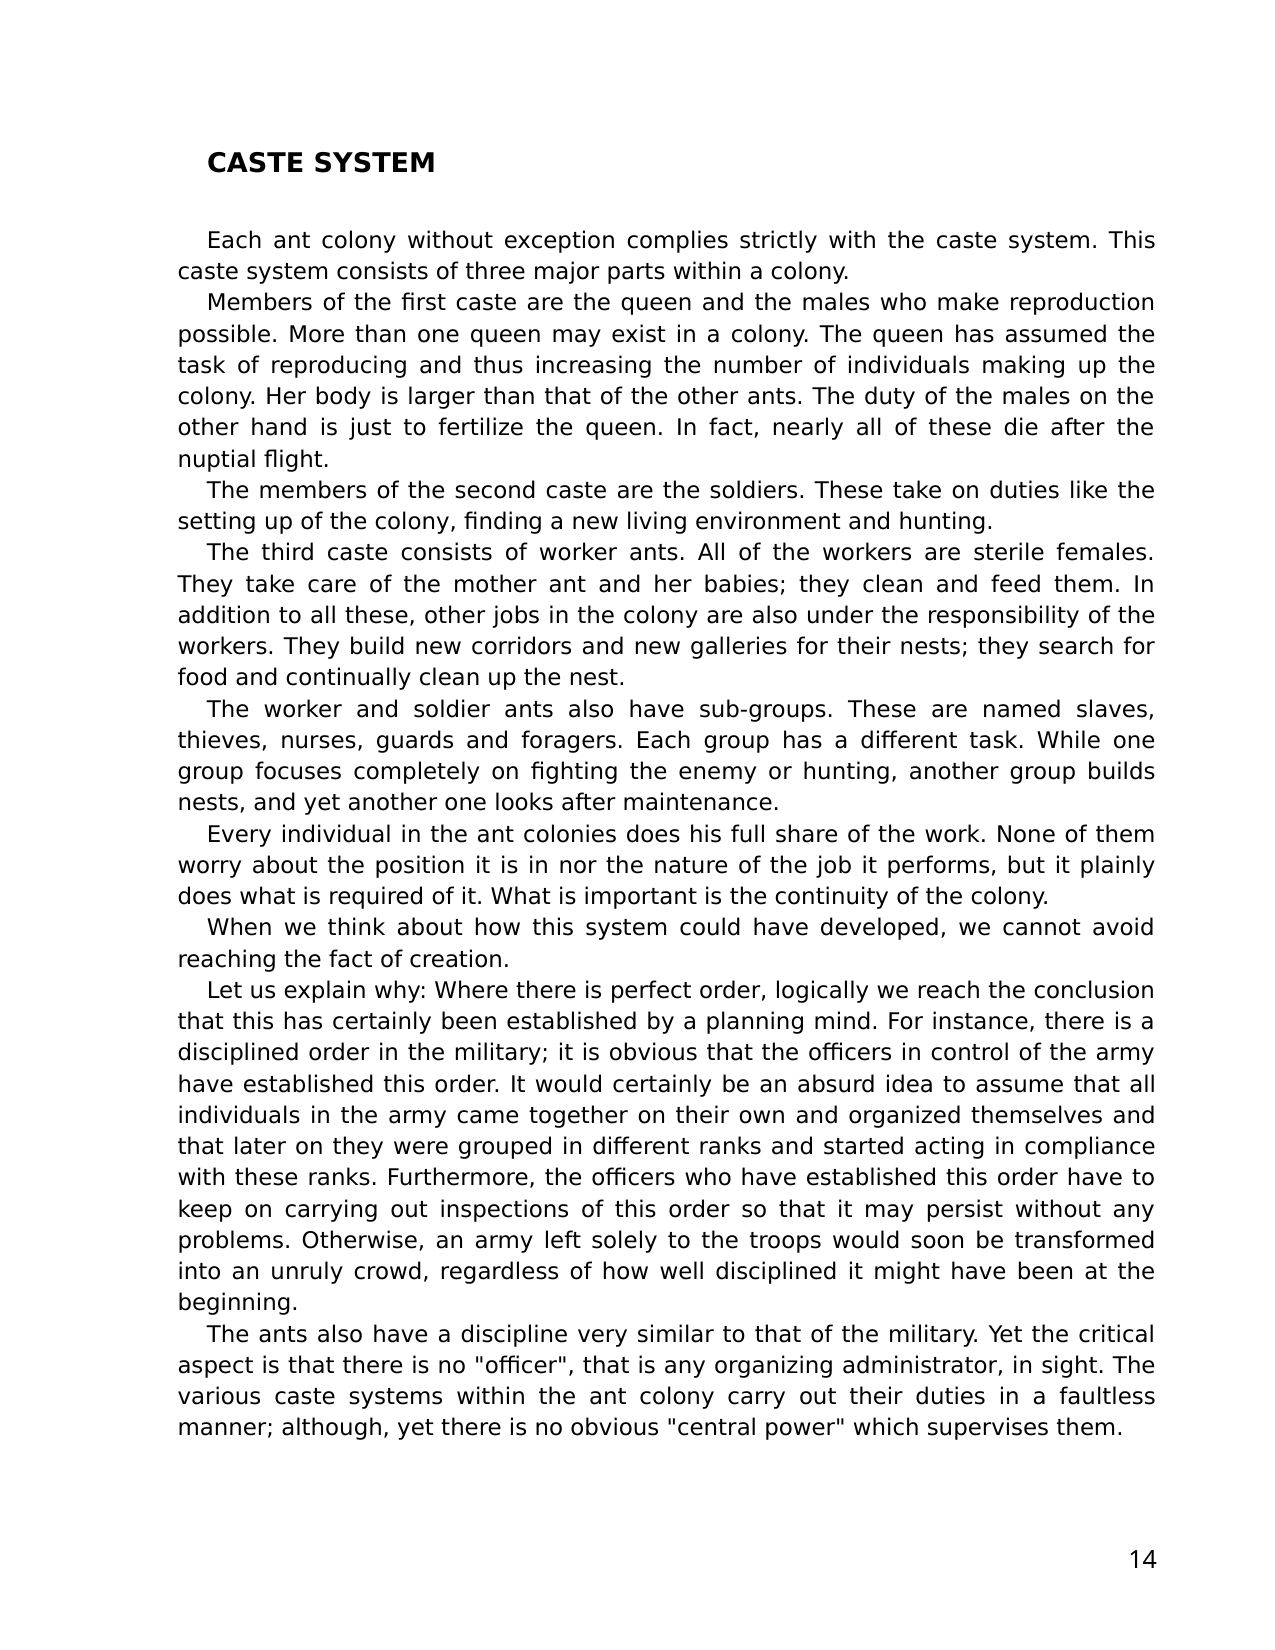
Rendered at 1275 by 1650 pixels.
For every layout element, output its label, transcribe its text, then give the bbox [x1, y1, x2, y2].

text The ants also have a discipline very similar to that of the military. Yet the critical aspect is that there is no "officer", that is any organizing administrator, in sight. The various caste systems within the ant colony carry out their duties in a faultless manner; although, yet there is no obvious "central power" which supervises them. [177, 1317, 1157, 1442]
text When we think about how this system could have developed, we cannot avoid reaching the fact of creation. [177, 911, 1157, 973]
text Each ant colony without exception complies strictly with the caste system. This caste system consists of three major parts within a colony. [177, 223, 1157, 286]
text CASTE SYSTEM [177, 148, 1157, 179]
text The members of the second caste are the soldiers. These take on duties like the setting up of the colony, finding a new living environment and hunting. [177, 473, 1157, 536]
text The worker and soldier ants also have sub-groups. These are named slaves, thieves, nurses, guards and foragers. Each group has a different task. While one group focuses completely on fighting the enemy or hunting, another group builds nests, and yet another one looks after maintenance. [177, 692, 1157, 817]
text Let us explain why: Where there is perfect order, logically we reach the conclusion that this has certainly been established by a planning mind. For instance, there is a disciplined order in the military; it is obvious that the officers in control of the army have established this order. It would certainly be an absurd idea to assume that all individuals in the army came together on their own and organized themselves and that later on they were grouped in different ranks and started acting in compliance with these ranks. Furthermore, the officers who have established this order have to keep on carrying out inspections of this order so that it may persist without any problems. Otherwise, an army left solely to the troops would soon be transformed into an unruly crowd, regardless of how well disciplined it might have been at the beginning. [177, 973, 1157, 1317]
text Every individual in the ant colonies does his full share of the work. None of them worry about the position it is in nor the nature of the job it performs, but it plainly does what is required of it. What is important is the continuity of the colony. [177, 817, 1157, 911]
text Members of the first caste are the queen and the males who make reproduction possible. More than one queen may exist in a colony. The queen has assumed the task of reproducing and thus increasing the number of individuals making up the colony. Her body is larger than that of the other ants. The duty of the males on the other hand is just to fertilize the queen. In fact, nearly all of these die after the nuptial flight. [177, 286, 1157, 473]
text The third caste consists of worker ants. All of the workers are sterile females. They take care of the mother ant and her babies; they clean and feed them. In addition to all these, other jobs in the colony are also under the responsibility of the workers. They build new corridors and new galleries for their nests; they search for food and continually clean up the nest. [177, 536, 1157, 692]
